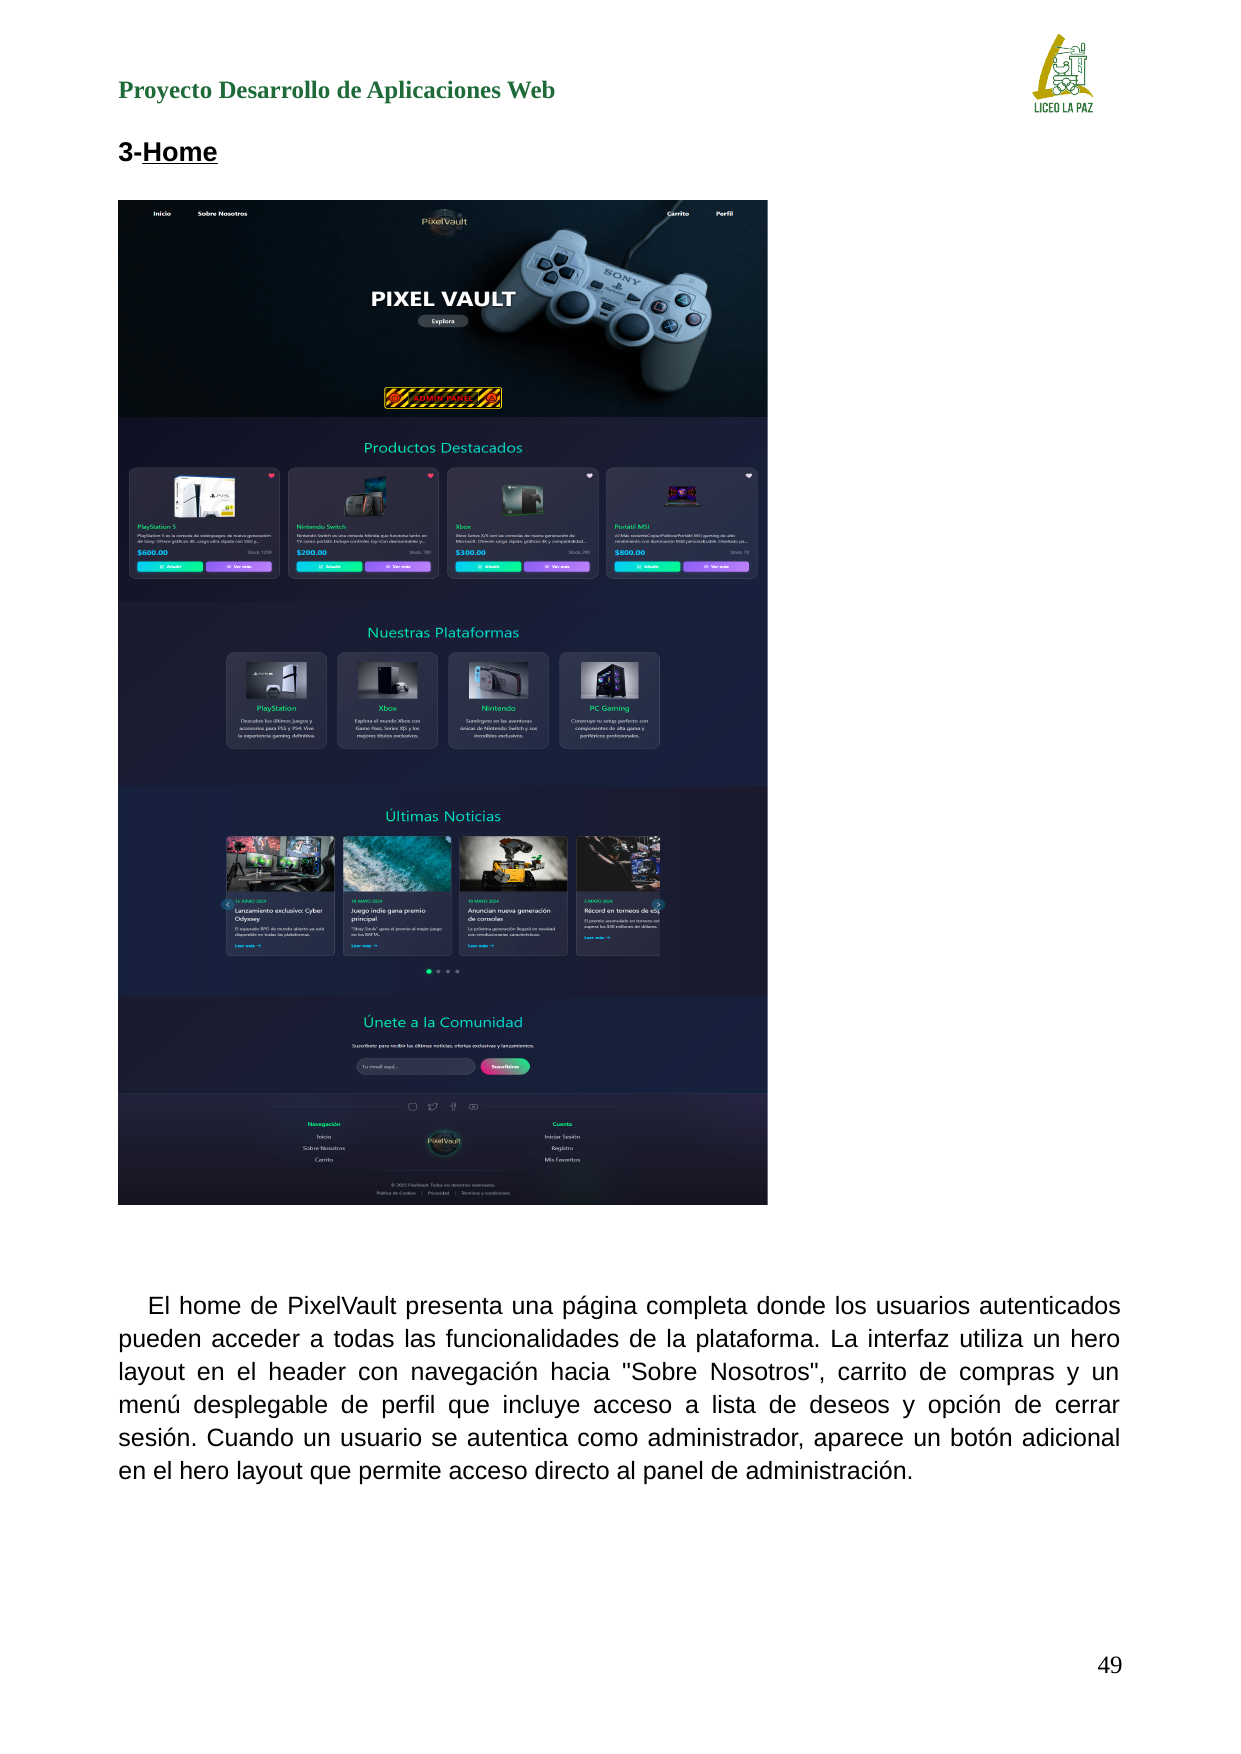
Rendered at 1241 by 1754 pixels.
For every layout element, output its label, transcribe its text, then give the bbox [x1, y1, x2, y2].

picture [1025, 26, 1100, 121]
text El home de PixelVault presenta una página completa donde los usuarios autenticados pueden acceder a todas las funcionalidades de la plataforma. La interfaz utiliza un hero layout en el header con navegación hacia "Sobre Nosotros", carrito de compras y un menú desplegable de perfil que incluye acceso a lista de deseos y opción de cerrar sesión. Cuando un usuario se autentica como administrador, aparece un botón adicional en el hero layout que permite acceso directo al panel de administración. [118, 1291, 1122, 1485]
picture [118, 200, 768, 1205]
subtitle 3-Home [118, 136, 1122, 167]
